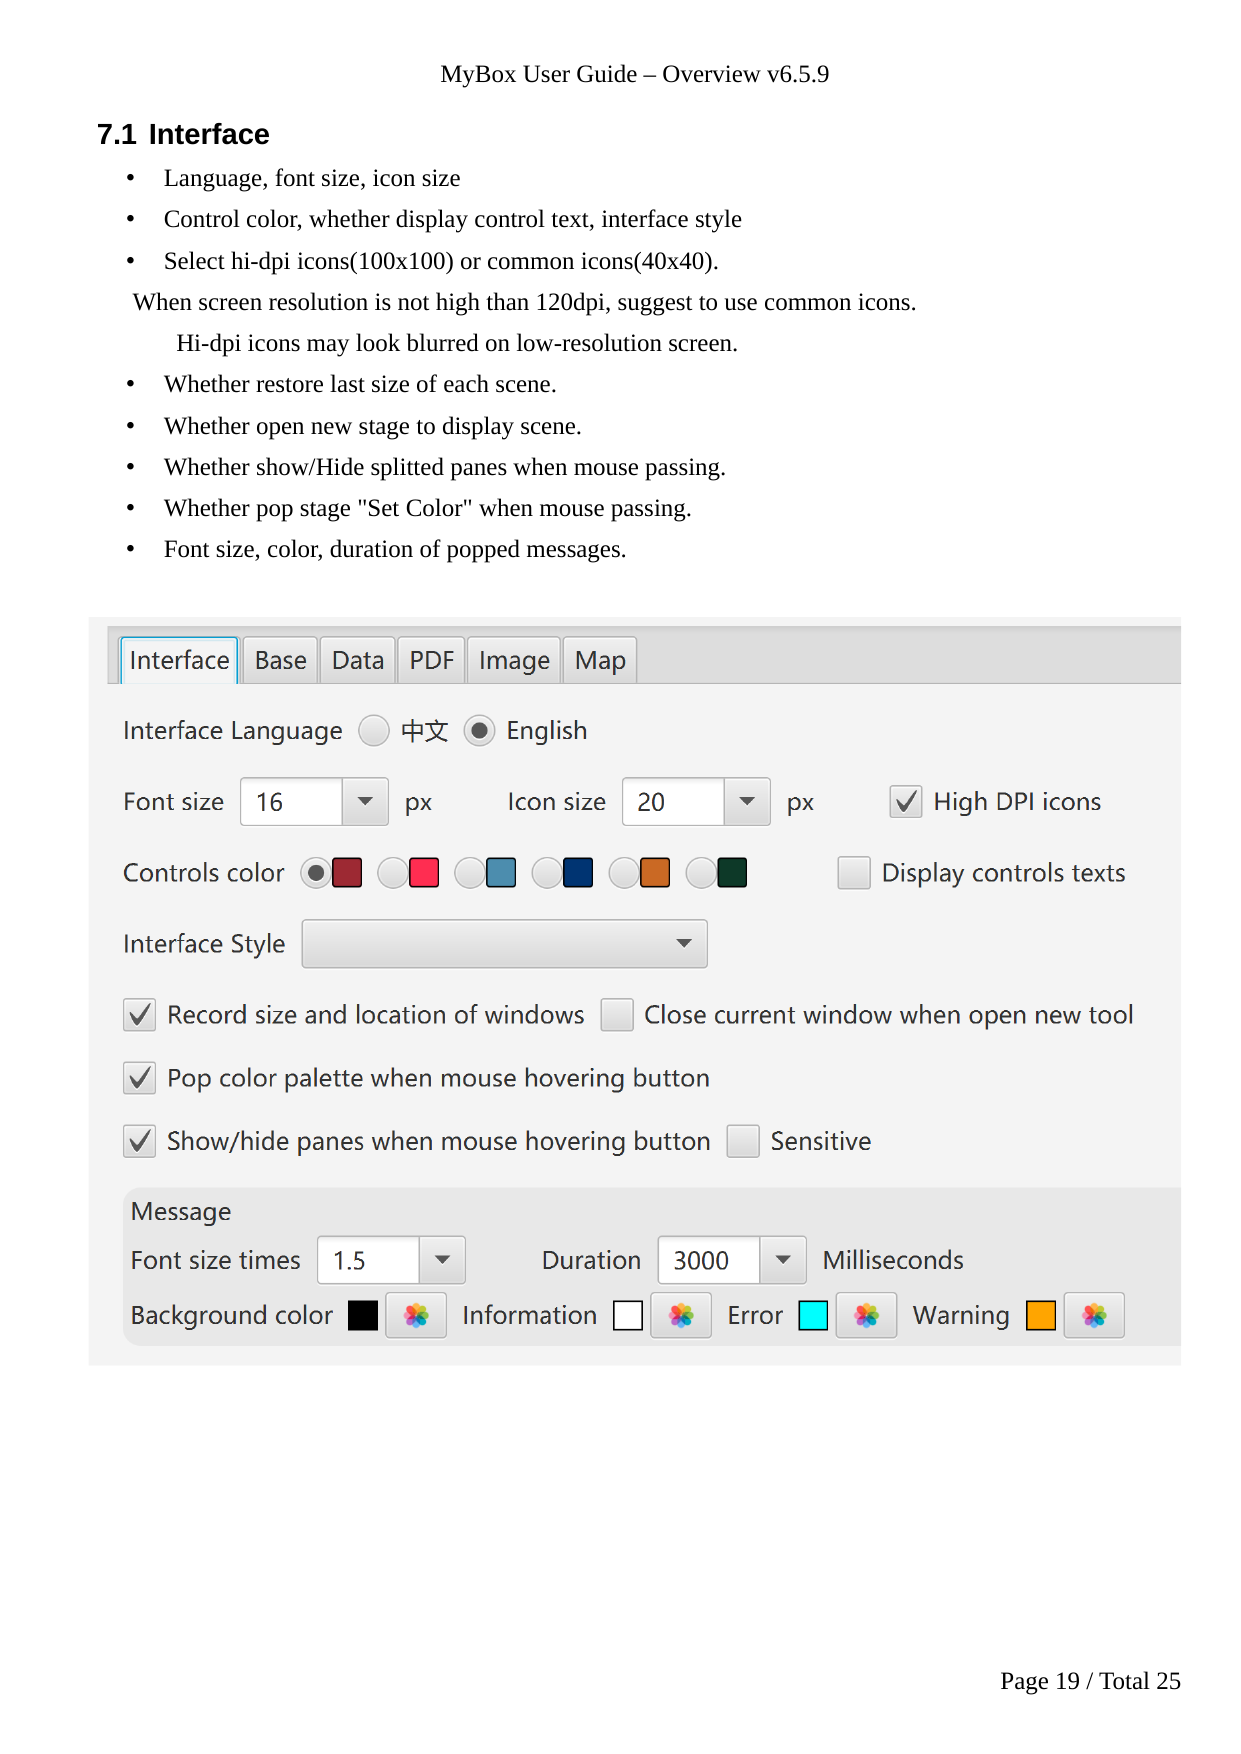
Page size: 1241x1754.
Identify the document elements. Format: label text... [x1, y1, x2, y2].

list Whether show/Hide splitted panes when mouse passing. [126, 452, 1181, 481]
picture [88, 617, 1182, 1366]
subtitle Interface [88, 117, 1181, 151]
list Whether open new stage to display scene. [126, 411, 1181, 439]
list Whether restore last size of each scene. [126, 369, 1181, 398]
text Hi-dpi icons may look blurred on low-resolution screen. [88, 328, 1181, 357]
list Control color, whether display control text, interface style [126, 204, 1181, 233]
list Select hi-dpi icons(100x100) or common icons(40x40). [126, 246, 1181, 274]
text When screen resolution is not high than 120dpi, suggest to use common icons. [88, 287, 1181, 316]
list Whether pop stage "Set Color" when mouse passing. [126, 493, 1181, 522]
list Language, font size, icon size [126, 163, 1181, 192]
list Font size, color, duration of popped messages. [126, 534, 1181, 563]
